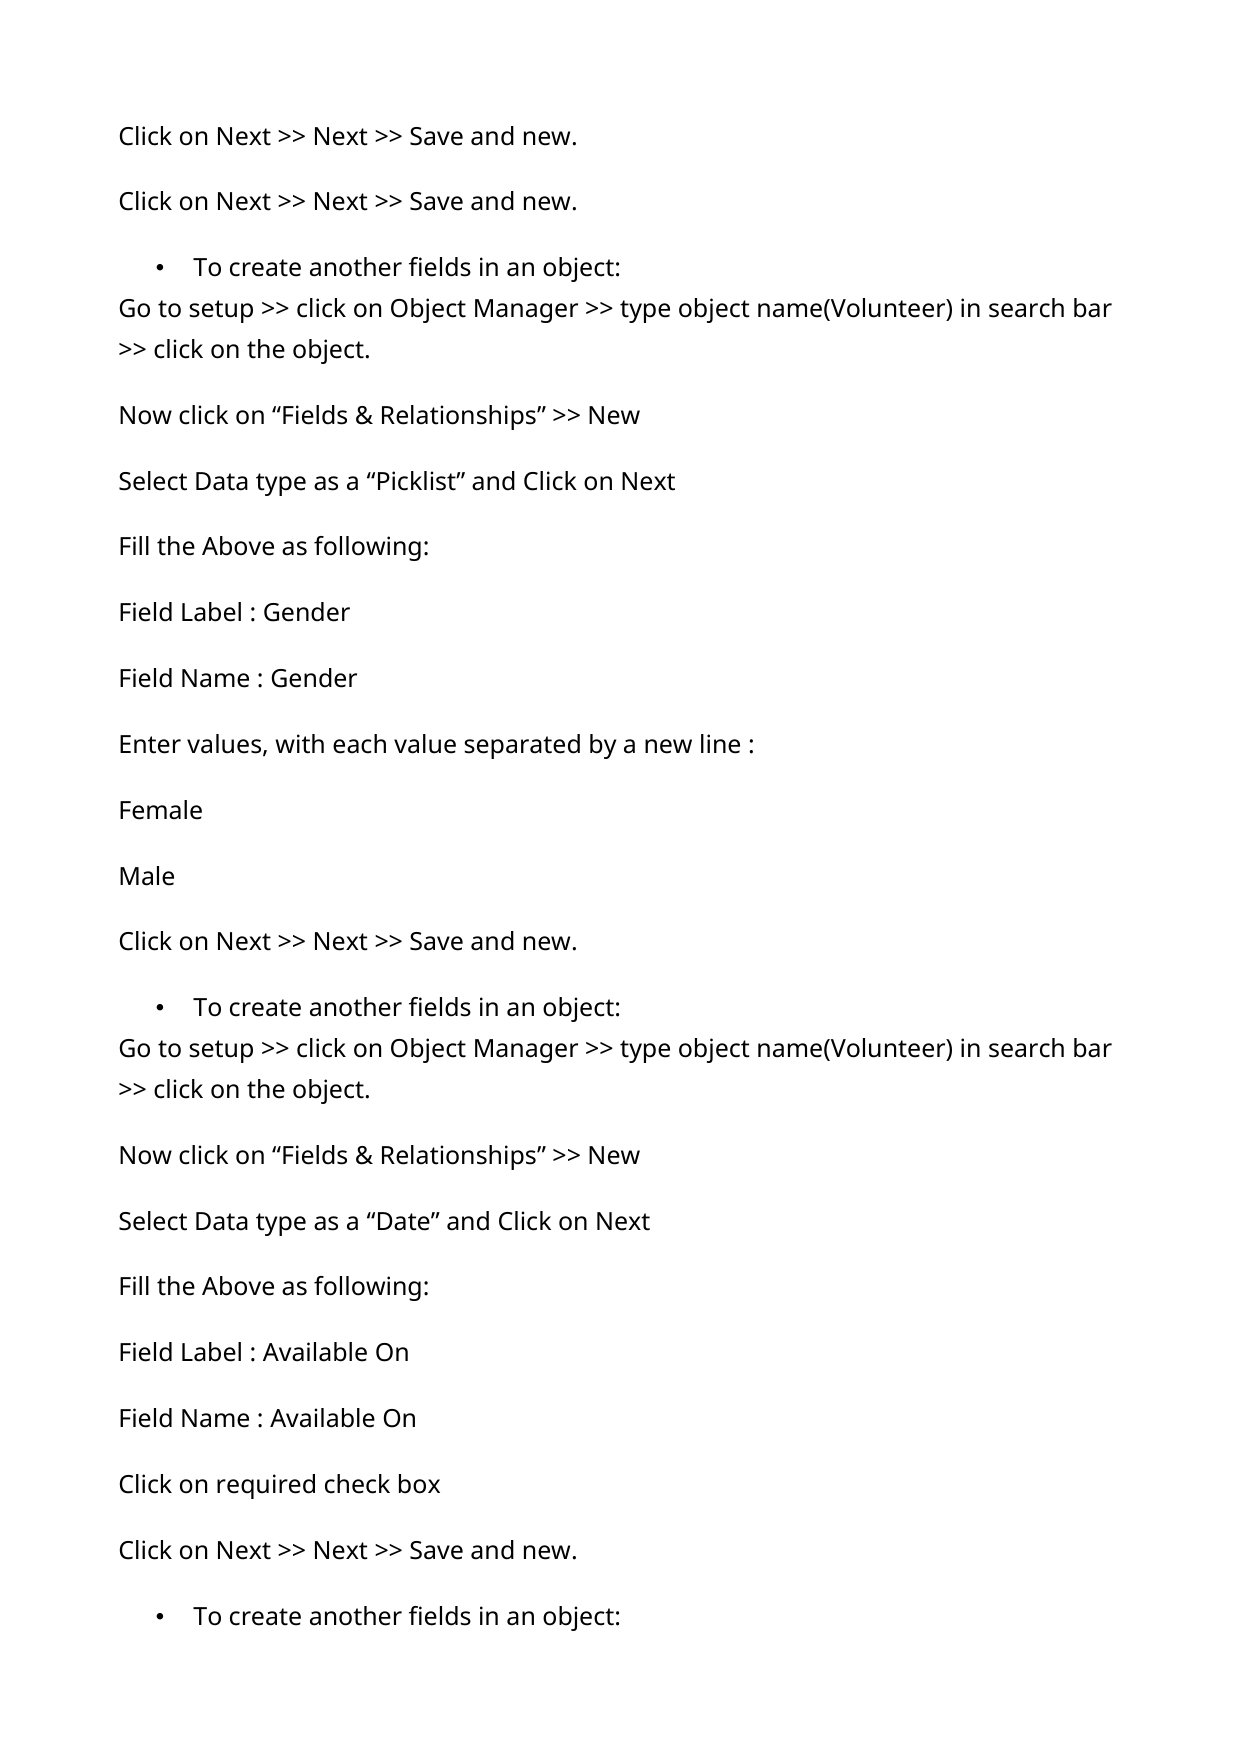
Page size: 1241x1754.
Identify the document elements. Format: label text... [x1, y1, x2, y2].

text Click on Next >> Next >> Save and new. [118, 924, 1122, 958]
text Go to setup >> click on Object Manager >> type object name(Volunteer) in search bar >> click on the object. [118, 1031, 1122, 1106]
text Female [118, 792, 1122, 826]
text Field Label : Available On [118, 1335, 1122, 1369]
list To create another fields in an object: [156, 1598, 1122, 1632]
text Now click on “Fields & Relationships” >> New [118, 1137, 1122, 1171]
text Select Data type as a “Picklist” and Click on Next [118, 463, 1122, 497]
text Male [118, 858, 1122, 892]
text Fill the Above as following: [118, 1269, 1122, 1303]
list To create another fields in an object: [156, 990, 1122, 1024]
text Field Name : Gender [118, 661, 1122, 695]
text Go to setup >> click on Object Manager >> type object name(Volunteer) in search bar >> click on the object. [118, 291, 1122, 366]
text Field Label : Gender [118, 595, 1122, 629]
text Enter values, with each value separated by a new line : [118, 726, 1122, 761]
text Click on Next >> Next >> Save and new. [118, 1532, 1122, 1566]
text Select Data type as a “Date” and Click on Next [118, 1203, 1122, 1237]
text Fill the Above as following: [118, 529, 1122, 563]
text Field Name : Available On [118, 1401, 1122, 1435]
text Click on required check box [118, 1466, 1122, 1501]
text Click on Next >> Next >> Save and new. [118, 118, 1122, 152]
list To create another fields in an object: [156, 250, 1122, 284]
text Now click on “Fields & Relationships” >> New [118, 397, 1122, 431]
text Click on Next >> Next >> Save and new. [118, 184, 1122, 218]
